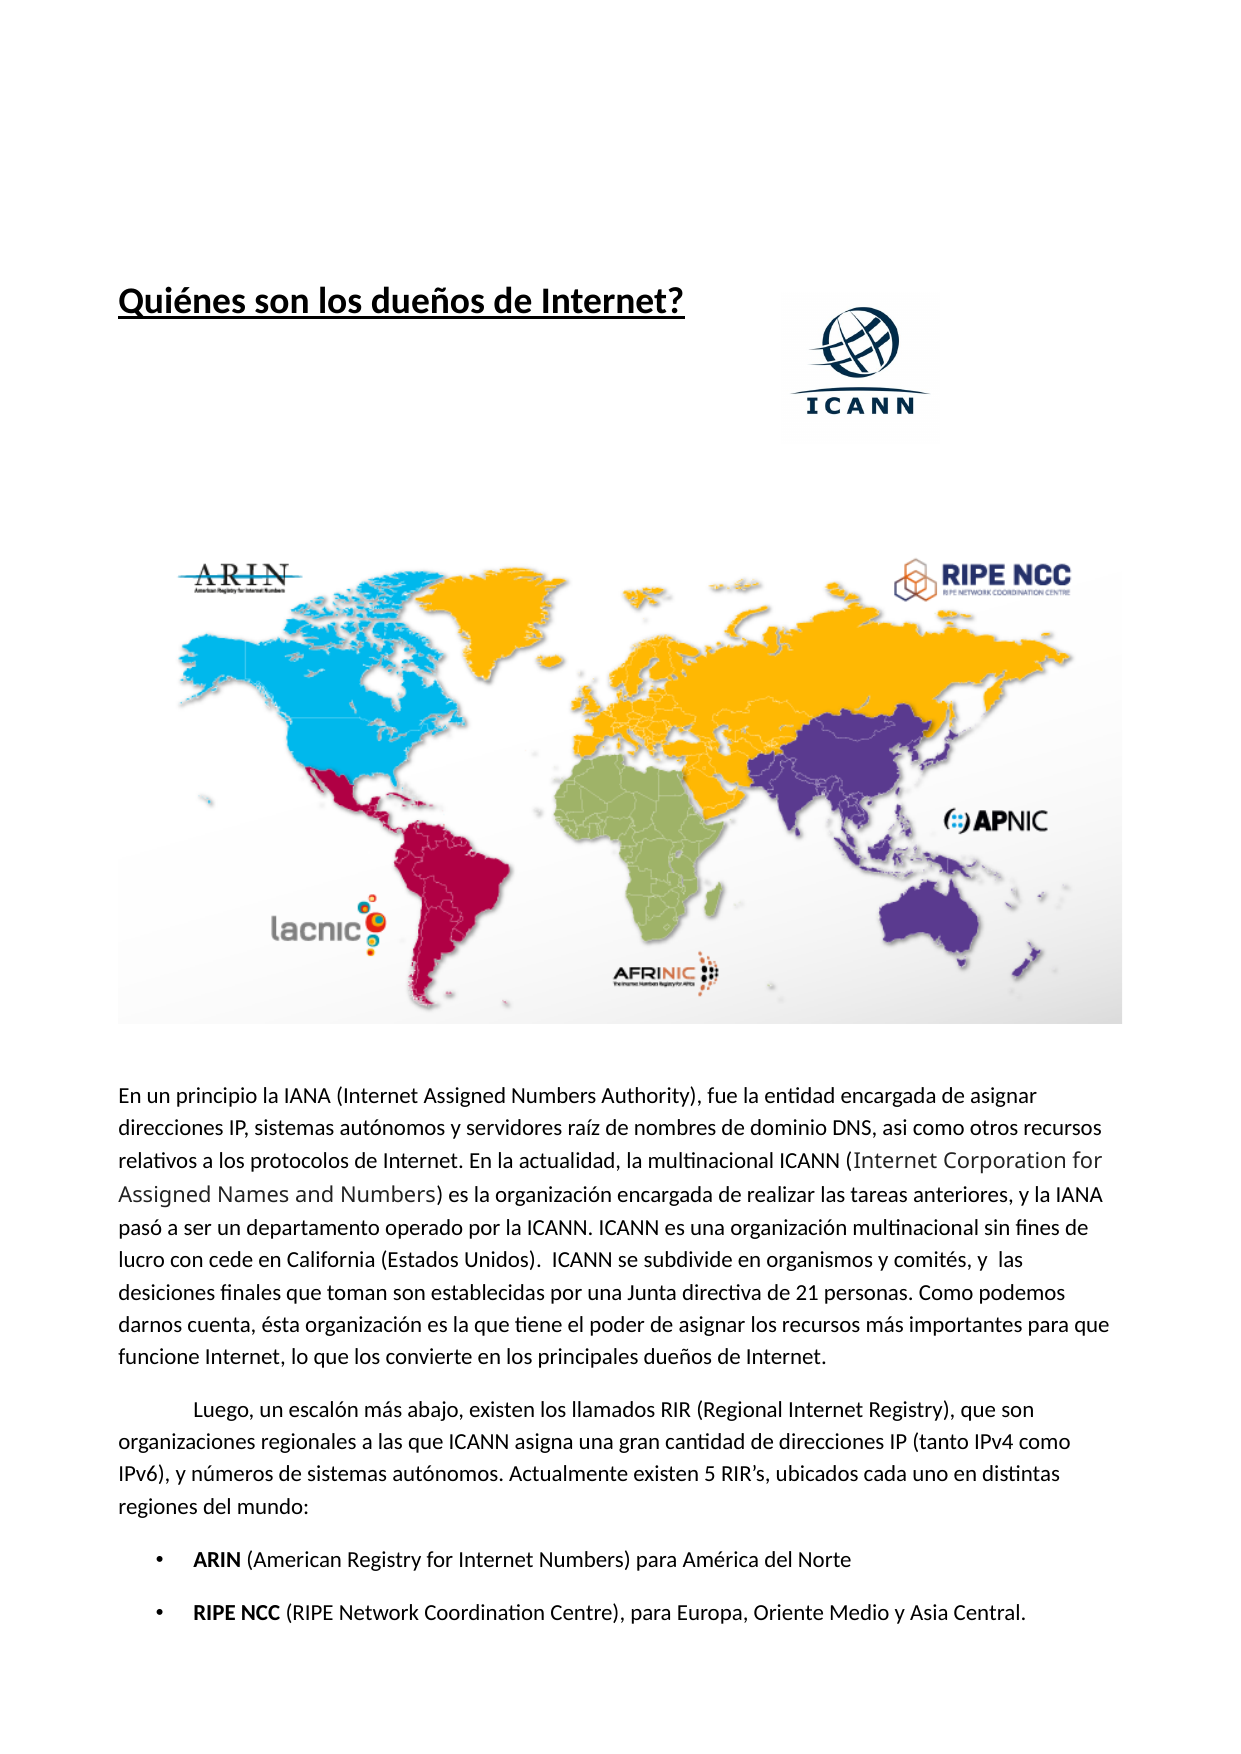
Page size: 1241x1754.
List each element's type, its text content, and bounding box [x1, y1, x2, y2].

picture [780, 292, 940, 444]
picture [118, 530, 1123, 1024]
text Quiénes son los dueños de Internet? [118, 277, 1122, 323]
list ARIN (American Registry for Internet Numbers) para América del Norte [156, 1545, 1122, 1573]
text En un principio la IANA (Internet Assigned Numbers Authority), fue la entidad encargada de asignar direcciones IP, sistemas autónomos y servidores raíz de nombres de dominio DNS, asi como otros recursos relativos a los protocolos de Internet. En la actualidad, la multinacional ICANN (Internet Corporation for Assigned Names and Numbers) es la organización encargada de realizar las tareas anteriores, y la IANA pasó a ser un departamento operado por la ICANN. ICANN es una organización multinacional sin fines de lucro con cede en California (Estados Unidos). ICANN se subdivide en organismos y comités, y las desiciones finales que toman son establecidas por una Junta directiva de 21 personas. Como podemos darnos cuenta, ésta organización es la que tiene el poder de asignar los recursos más importantes para que funcione Internet, lo que los convierte en los principales dueños de Internet. [118, 1081, 1122, 1370]
list RIPE NCC (RIPE Network Coordination Centre), para Europa, Oriente Medio y Asia Central. [156, 1598, 1122, 1626]
text Luego, un escalón más abajo, existen los llamados RIR (Regional Internet Registry), que son organizaciones regionales a las que ICANN asigna una gran cantidad de direcciones IP (tanto IPv4 como IPv6), y números de sistemas autónomos. Actualmente existen 5 RIR’s, ubicados cada uno en distintas regiones del mundo: [118, 1395, 1122, 1520]
